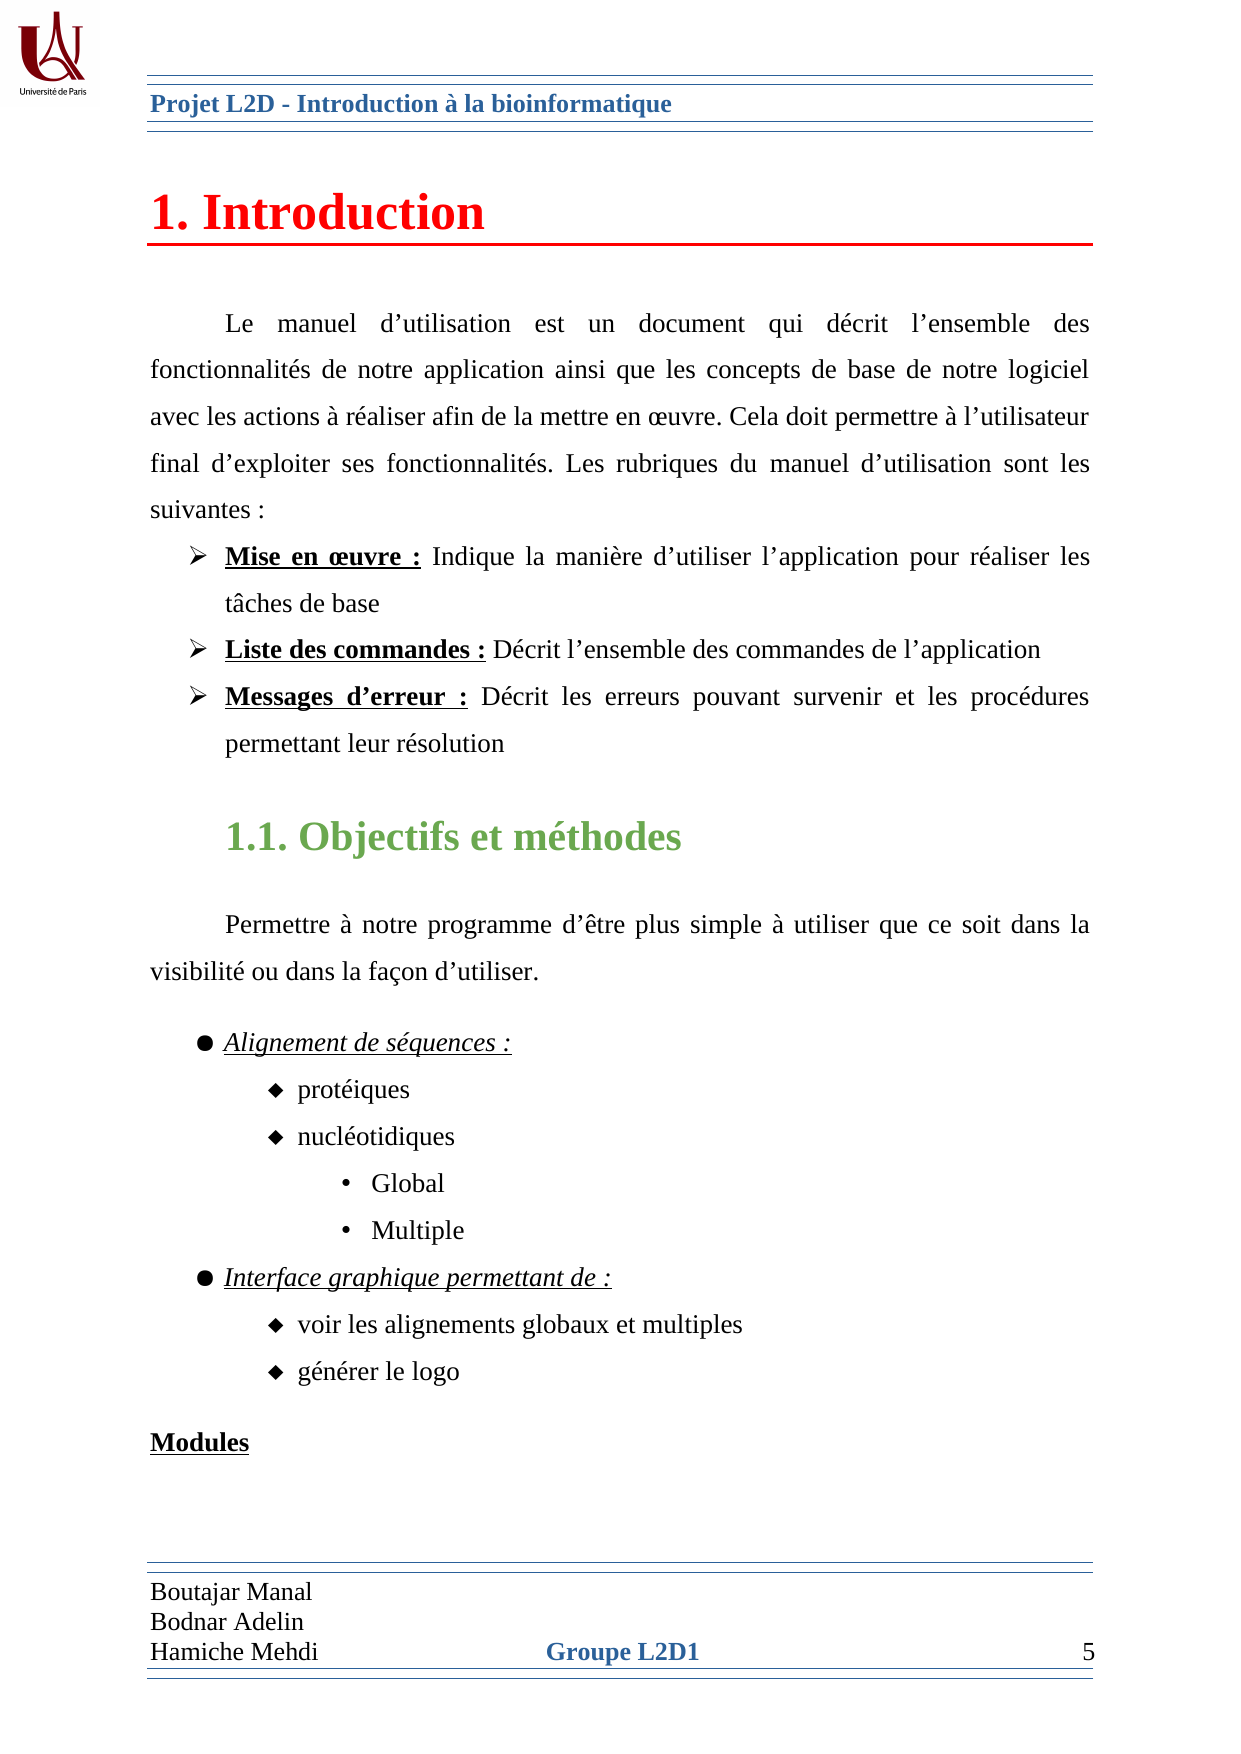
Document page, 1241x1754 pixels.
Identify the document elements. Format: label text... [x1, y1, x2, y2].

picture [0, 0, 101, 107]
text Permettre à notre programme d’être plus simple à utiliser que ce soit dans la visibilité ou dans la façon d’utiliser. [150, 908, 1090, 986]
list Liste des commandes : Décrit l’ensemble des commandes de l’application [187, 633, 1090, 665]
list Multiple [341, 1214, 1090, 1245]
list générer le logo [268, 1355, 1090, 1386]
list Global [341, 1167, 1090, 1198]
list Mise en œuvre : Indique la manière d’utiliser l’application pour réaliser les tâches de base [187, 540, 1090, 618]
list Alignement de séquences : [194, 1027, 1090, 1058]
list nucléotidiques [268, 1120, 1090, 1152]
subtitle 1.1. Objectifs et méthodes [150, 811, 1090, 859]
list voir les alignements globaux et multiples [268, 1308, 1090, 1339]
text Le manuel d’utilisation est un document qui décrit l’ensemble des fonctionnalités de notre application ainsi que les concepts de base de notre logiciel avec les actions à réaliser afin de la mettre en œuvre. Cela doit permettre à l’utilisateur final d’exploiter ses fonctionnalités. Les rubriques du manuel d’utilisation sont les suivantes : [150, 338, 1090, 354]
text Modules [150, 1427, 1090, 1458]
list Interface graphique permettant de : [194, 1261, 1090, 1292]
list protéiques [268, 1073, 1090, 1105]
subtitle 1. Introduction [147, 178, 1093, 243]
list Messages d’erreur : Décrit les erreurs pouvant survenir et les procédures permettant leur résolution [187, 680, 1090, 758]
text Le manuel d’utilisation est un document qui décrit l’ensemble des fonctionnalités de notre application ainsi que les concepts de base de notre logiciel avec les actions à réaliser afin de la mettre en œuvre. Cela doit permettre à l’utilisateur final d’exploiter ses fonctionnalités. Les rubriques du manuel d’utilisation sont les suivantes : [150, 431, 1090, 524]
text Le manuel d’utilisation est un document qui décrit l’ensemble des fonctionnalités de notre application ainsi que les concepts de base de notre logiciel avec les actions à réaliser afin de la mettre en œuvre. Cela doit permettre à l’utilisateur final d’exploiter ses fonctionnalités. Les rubriques du manuel d’utilisation sont les suivantes : [150, 384, 1090, 400]
